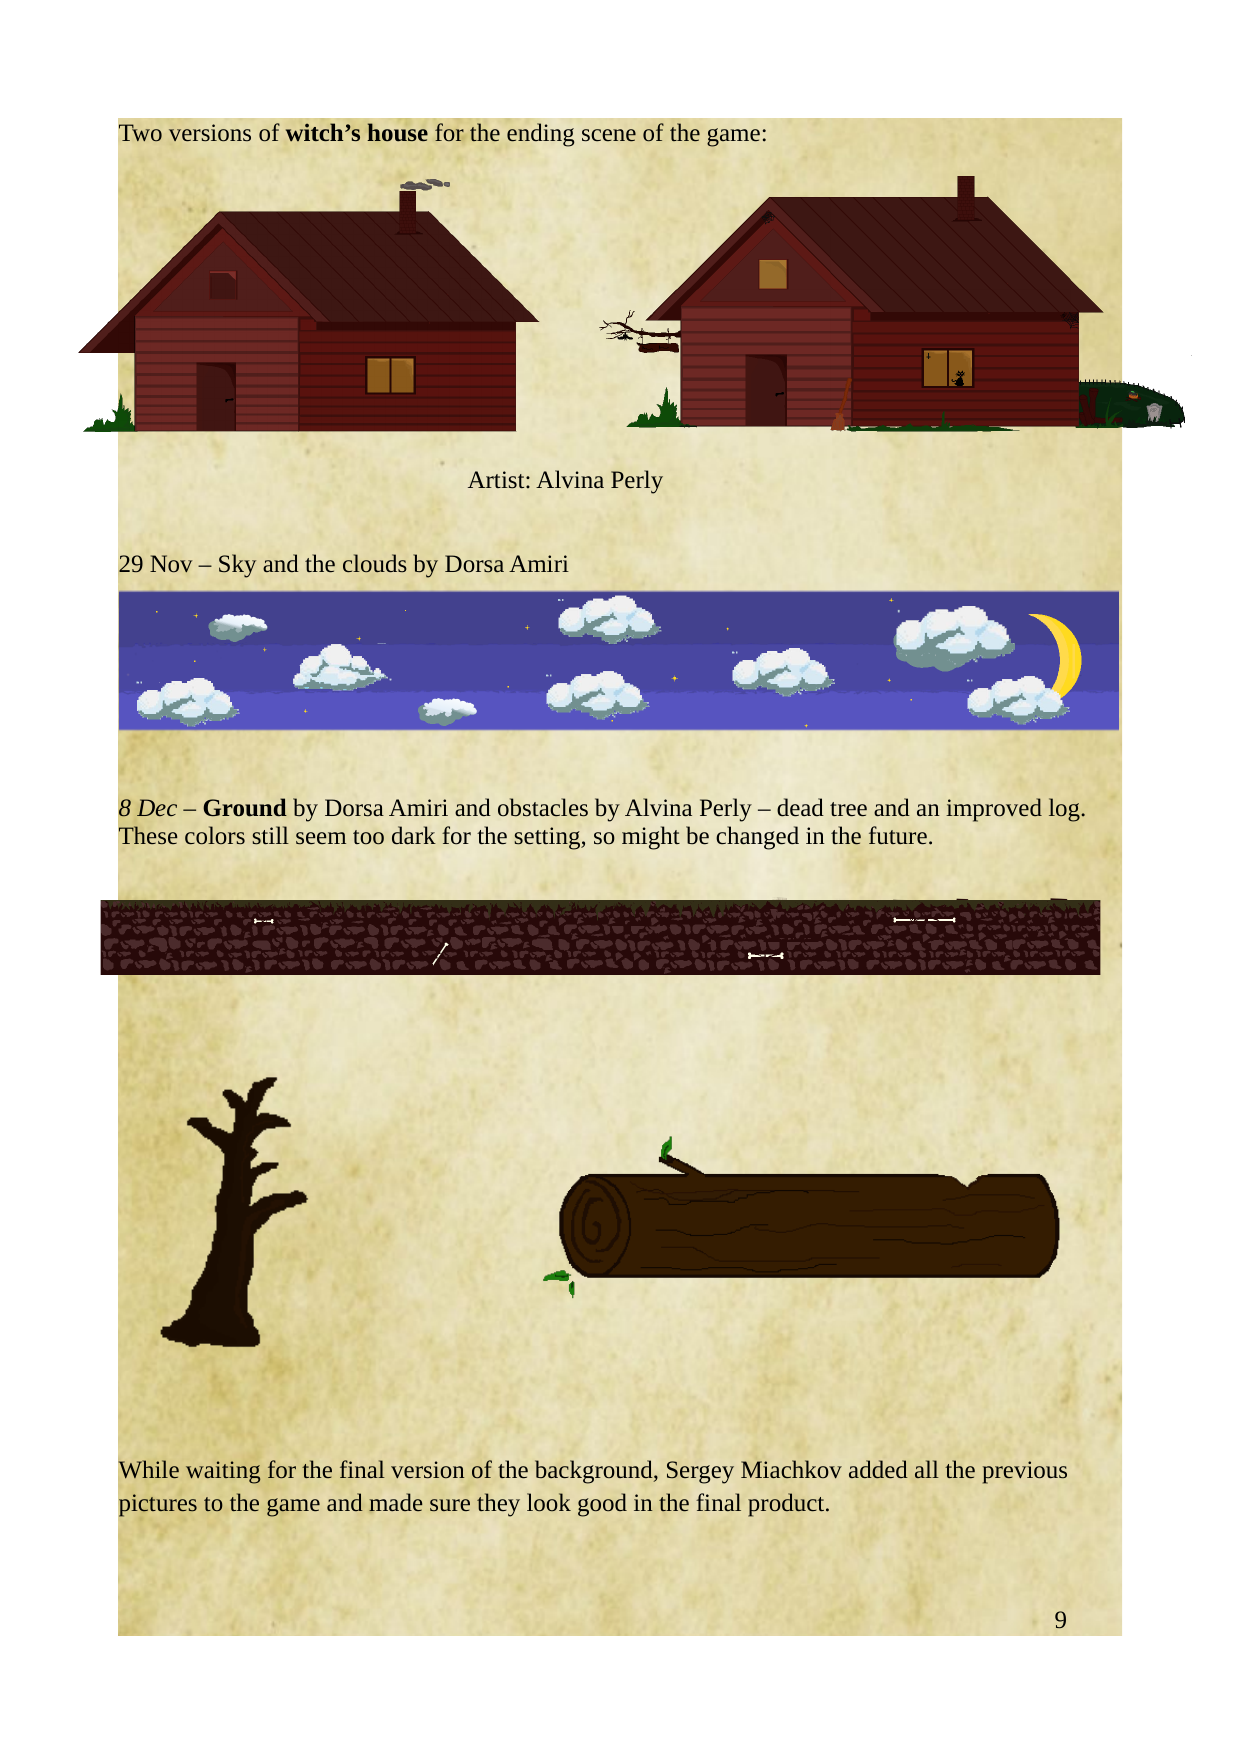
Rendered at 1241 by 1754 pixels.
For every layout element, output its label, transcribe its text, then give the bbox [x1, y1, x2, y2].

picture [220, 476, 1021, 549]
text While waiting for the final version of the background, Sergey Miachkov added all the previous pictures to the game and made sure they look good in the final product. [118, 1455, 1122, 1517]
picture [100, 850, 1101, 1386]
text 29 Nov – Sky and the clouds by Dorsa Amiri [118, 549, 1122, 578]
picture [548, 476, 556, 487]
picture [59, 158, 559, 454]
subtitle 8 Dec – Ground by Dorsa Amiri and obstacles by Alvina Perly – dead tree and an improved log. These colors still seem too dark for the setting, so might be changed in the future. [118, 793, 1122, 850]
picture [589, 158, 1210, 451]
text Two versions of witch’s house for the ending scene of the game: [118, 118, 1122, 147]
picture [118, 578, 1119, 793]
